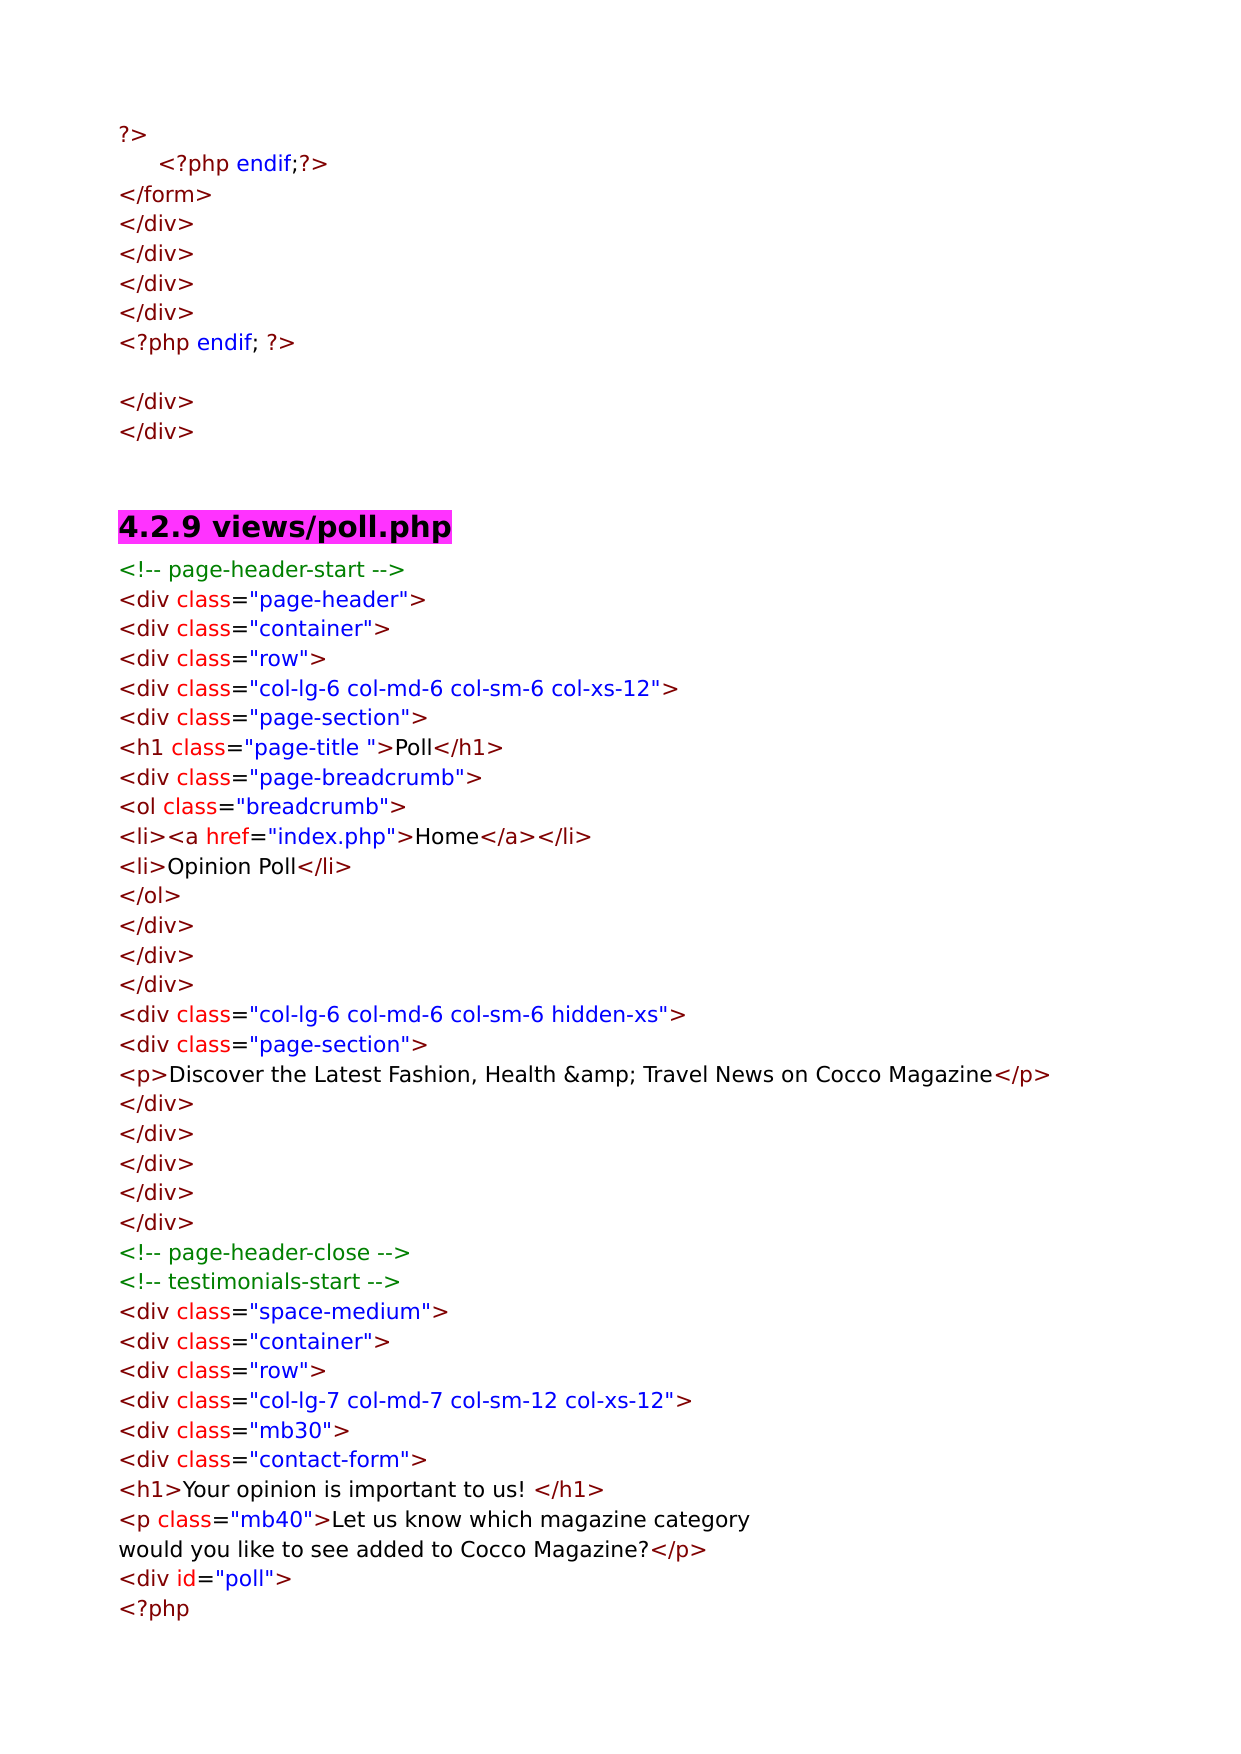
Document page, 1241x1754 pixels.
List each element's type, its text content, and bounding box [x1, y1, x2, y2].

text <div id="poll"> [118, 1562, 1122, 1592]
text <?php [118, 1592, 1122, 1622]
text <div class="row"> [118, 642, 1122, 672]
text <div class="space-medium"> [118, 1295, 1122, 1325]
subtitle 4.2.9 views/poll.php [118, 510, 1122, 544]
text <div class="page-breadcrumb"> [118, 761, 1122, 790]
text </div> [118, 385, 1122, 415]
text <li><a href="index.php">Home</a></li> [118, 820, 1122, 850]
text <p>Discover the Latest Fashion, Health &amp; Travel News on Cocco Magazine</p> [118, 1057, 1122, 1087]
text <div class="contact-form"> [118, 1443, 1122, 1473]
text <div class="container"> [118, 612, 1122, 642]
text <?php endif; ?> [118, 326, 1122, 356]
text ?> [118, 118, 1122, 148]
text </div> [118, 1117, 1122, 1147]
text </div> [118, 237, 1122, 267]
text <!-- page-header-start --> [118, 557, 1122, 582]
text <div class="row"> [118, 1354, 1122, 1384]
text </div> [118, 207, 1122, 237]
text </div> [118, 939, 1122, 968]
text <!-- testimonials-start --> [118, 1265, 1122, 1295]
text <div class="page-header"> [118, 582, 1122, 612]
text </ol> [118, 879, 1122, 909]
text would you like to see added to Cocco Magazine?</p> [118, 1532, 1122, 1562]
text </div> [118, 267, 1122, 296]
text </div> [118, 1147, 1122, 1176]
text <?php endif;?> [118, 148, 1122, 177]
text <div class="page-section"> [118, 701, 1122, 731]
text </div> [118, 1176, 1122, 1206]
text <h1 class="page-title ">Poll</h1> [118, 731, 1122, 761]
text </div> [118, 968, 1122, 998]
text <div class="container"> [118, 1325, 1122, 1354]
text </div> [118, 1206, 1122, 1236]
text <li>Opinion Poll</li> [118, 850, 1122, 879]
text </div> [118, 296, 1122, 326]
text <div class="col-lg-7 col-md-7 col-sm-12 col-xs-12"> [118, 1384, 1122, 1414]
text </form> [118, 177, 1122, 207]
text </div> [118, 909, 1122, 939]
text <!-- page-header-close --> [118, 1236, 1122, 1265]
text </div> [118, 1087, 1122, 1117]
text <div class="page-section"> [118, 1028, 1122, 1057]
text <p class="mb40">Let us know which magazine category [118, 1503, 1122, 1532]
text </div> [118, 415, 1122, 445]
text <div class="mb30"> [118, 1414, 1122, 1443]
text <div class="col-lg-6 col-md-6 col-sm-6 hidden-xs"> [118, 998, 1122, 1028]
text <div class="col-lg-6 col-md-6 col-sm-6 col-xs-12"> [118, 672, 1122, 701]
text <ol class="breadcrumb"> [118, 790, 1122, 820]
text <h1>Your opinion is important to us! </h1> [118, 1473, 1122, 1503]
